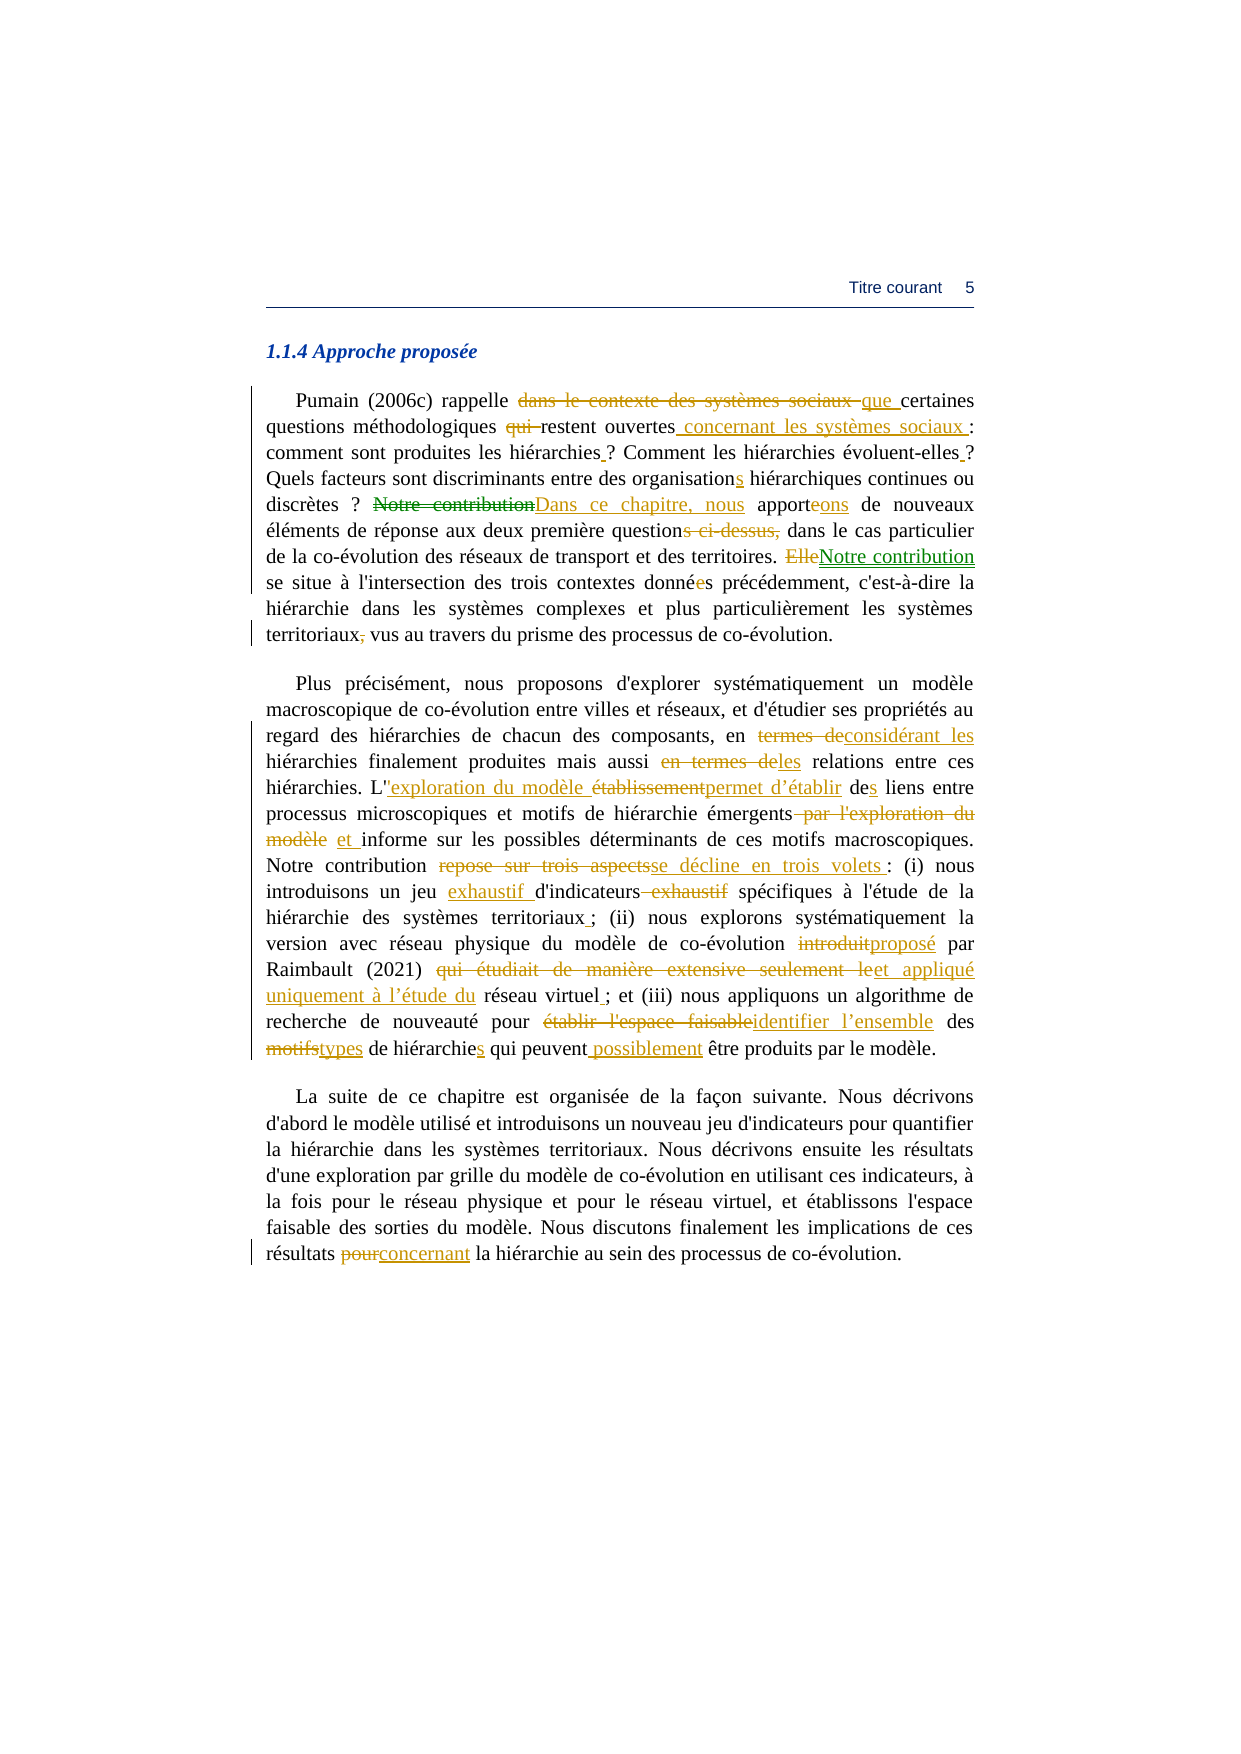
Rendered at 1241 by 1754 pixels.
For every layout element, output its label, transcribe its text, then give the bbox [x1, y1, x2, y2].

text La suite de ce chapitre est organisée de la façon suivante. Nous décrivons d'abord le modèle utilisé et introduisons un nouveau jeu d'indicateurs pour quantifier la hiérarchie dans les systèmes territoriaux. Nous décrivons ensuite les résultats d'une exploration par grille du modèle de co-évolution en utilisant ces indicateurs, à la fois pour le réseau physique et pour le réseau virtuel, et établissons l'espace faisable des sorties du modèle. Nous discutons finalement les implications de ces résultats concernant la hiérarchie au sein des processus de co-évolution. [266, 1082, 974, 1265]
text Pumain (2006c) rappelle que certaines questions méthodologiques restent ouvertes concernant les systèmes sociaux : comment sont produites les hiérarchies ? Comment les hiérarchies évoluent-elles ? Quels facteurs sont discriminants entre des organisations hiérarchiques continues ou discrètes ? Dans ce chapitre, nous apportons de nouveaux éléments de réponse aux deux première question dans le cas particulier de la co-évolution des réseaux de transport et des territoires. Notre contribution se situe à l'intersection des trois contextes donnés précédemment, c'est-à-dire la hiérarchie dans les systèmes complexes et plus particulièrement les systèmes territoriaux vus au travers du prisme des processus de co-évolution. [266, 386, 974, 646]
text Plus précisément, nous proposons d'explorer systématiquement un modèle macroscopique de co-évolution entre villes et réseaux, et d'étudier ses propriétés au regard des hiérarchies de chacun des composants, en considérant les hiérarchies finalement produites mais aussi les relations entre ces hiérarchies. L''exploration du modèle permet d’établir des liens entre processus microscopiques et motifs de hiérarchie émergents et informe sur les possibles déterminants de ces motifs macroscopiques. Notre contribution se décline en trois volets : (i) nous introduisons un jeu exhaustif d'indicateurs spécifiques à l'étude de la hiérarchie des systèmes territoriaux ; (ii) nous explorons systématiquement la version avec réseau physique du modèle de co-évolution proposé par Raimbault (2021) et appliqué uniquement à l’étude du réseau virtuel ; et (iii) nous appliquons un algorithme de recherche de nouveauté pour identifier l’ensemble des types de hiérarchies qui peuvent possiblement être produits par le modèle. [266, 669, 974, 1059]
subtitle 1.1.4 Approche proposée [266, 337, 974, 363]
